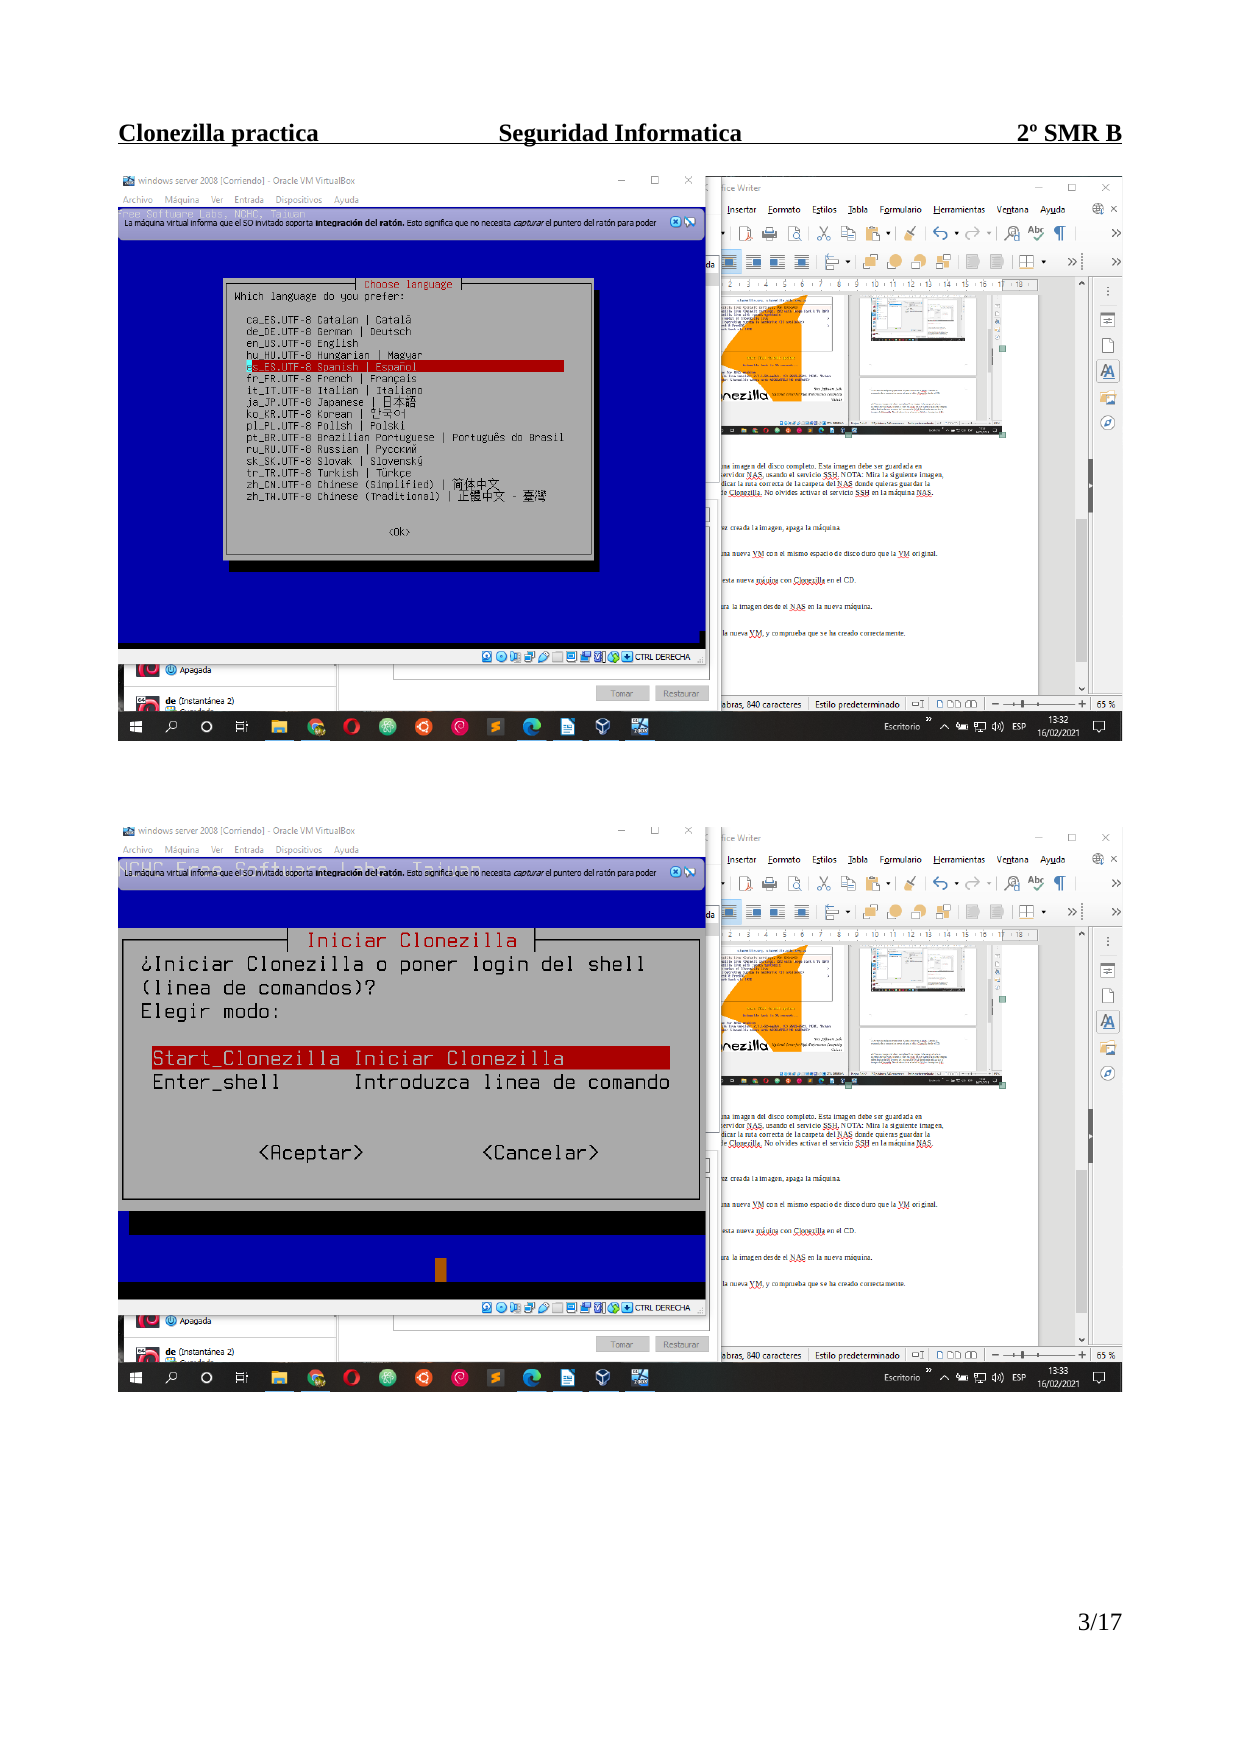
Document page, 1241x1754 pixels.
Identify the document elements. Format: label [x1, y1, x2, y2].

picture [118, 827, 1123, 1392]
picture [118, 176, 1123, 741]
